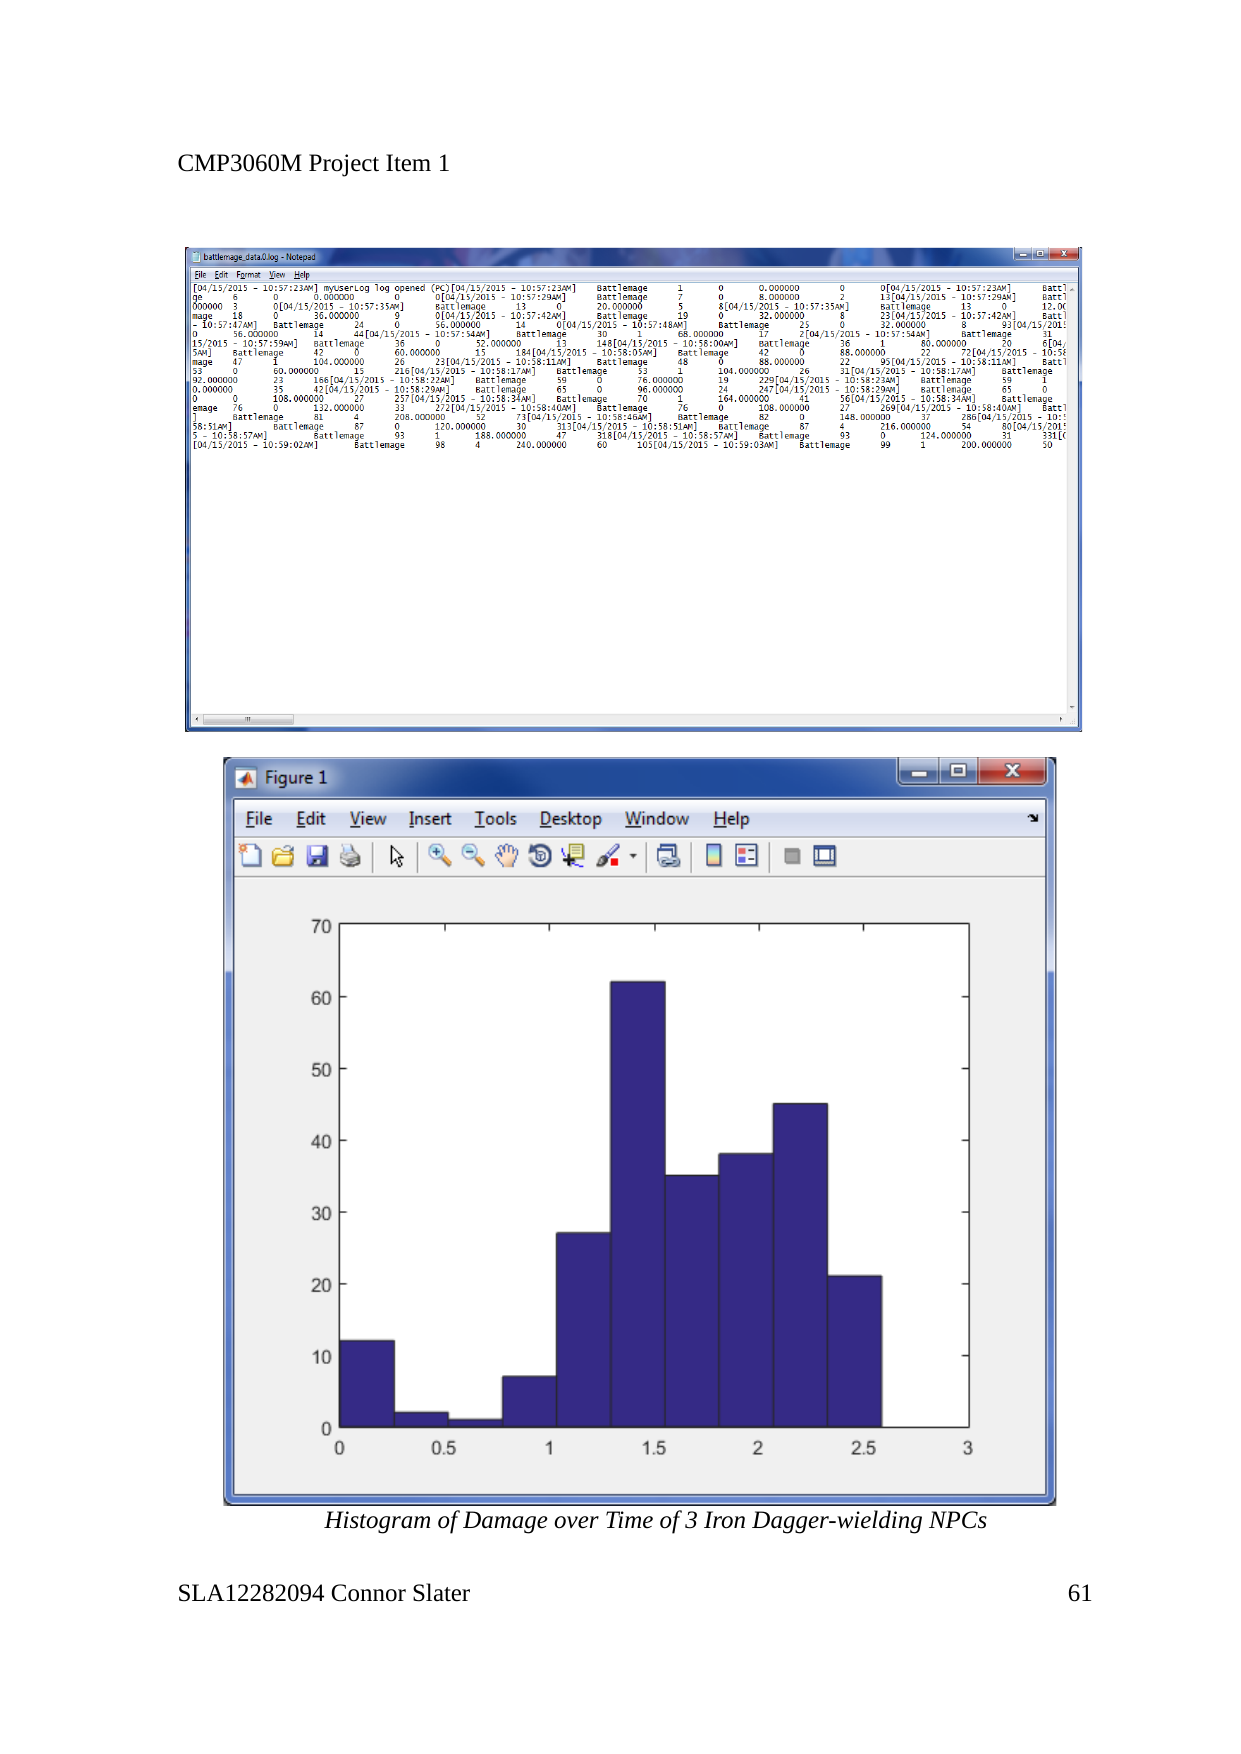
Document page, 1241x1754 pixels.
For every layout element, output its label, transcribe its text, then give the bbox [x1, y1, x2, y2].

picture [223, 757, 1057, 1506]
text Histogram of Damage over Time of 3 Iron Dagger-wielding NPCs [177, 249, 1093, 1534]
picture [185, 247, 1083, 732]
